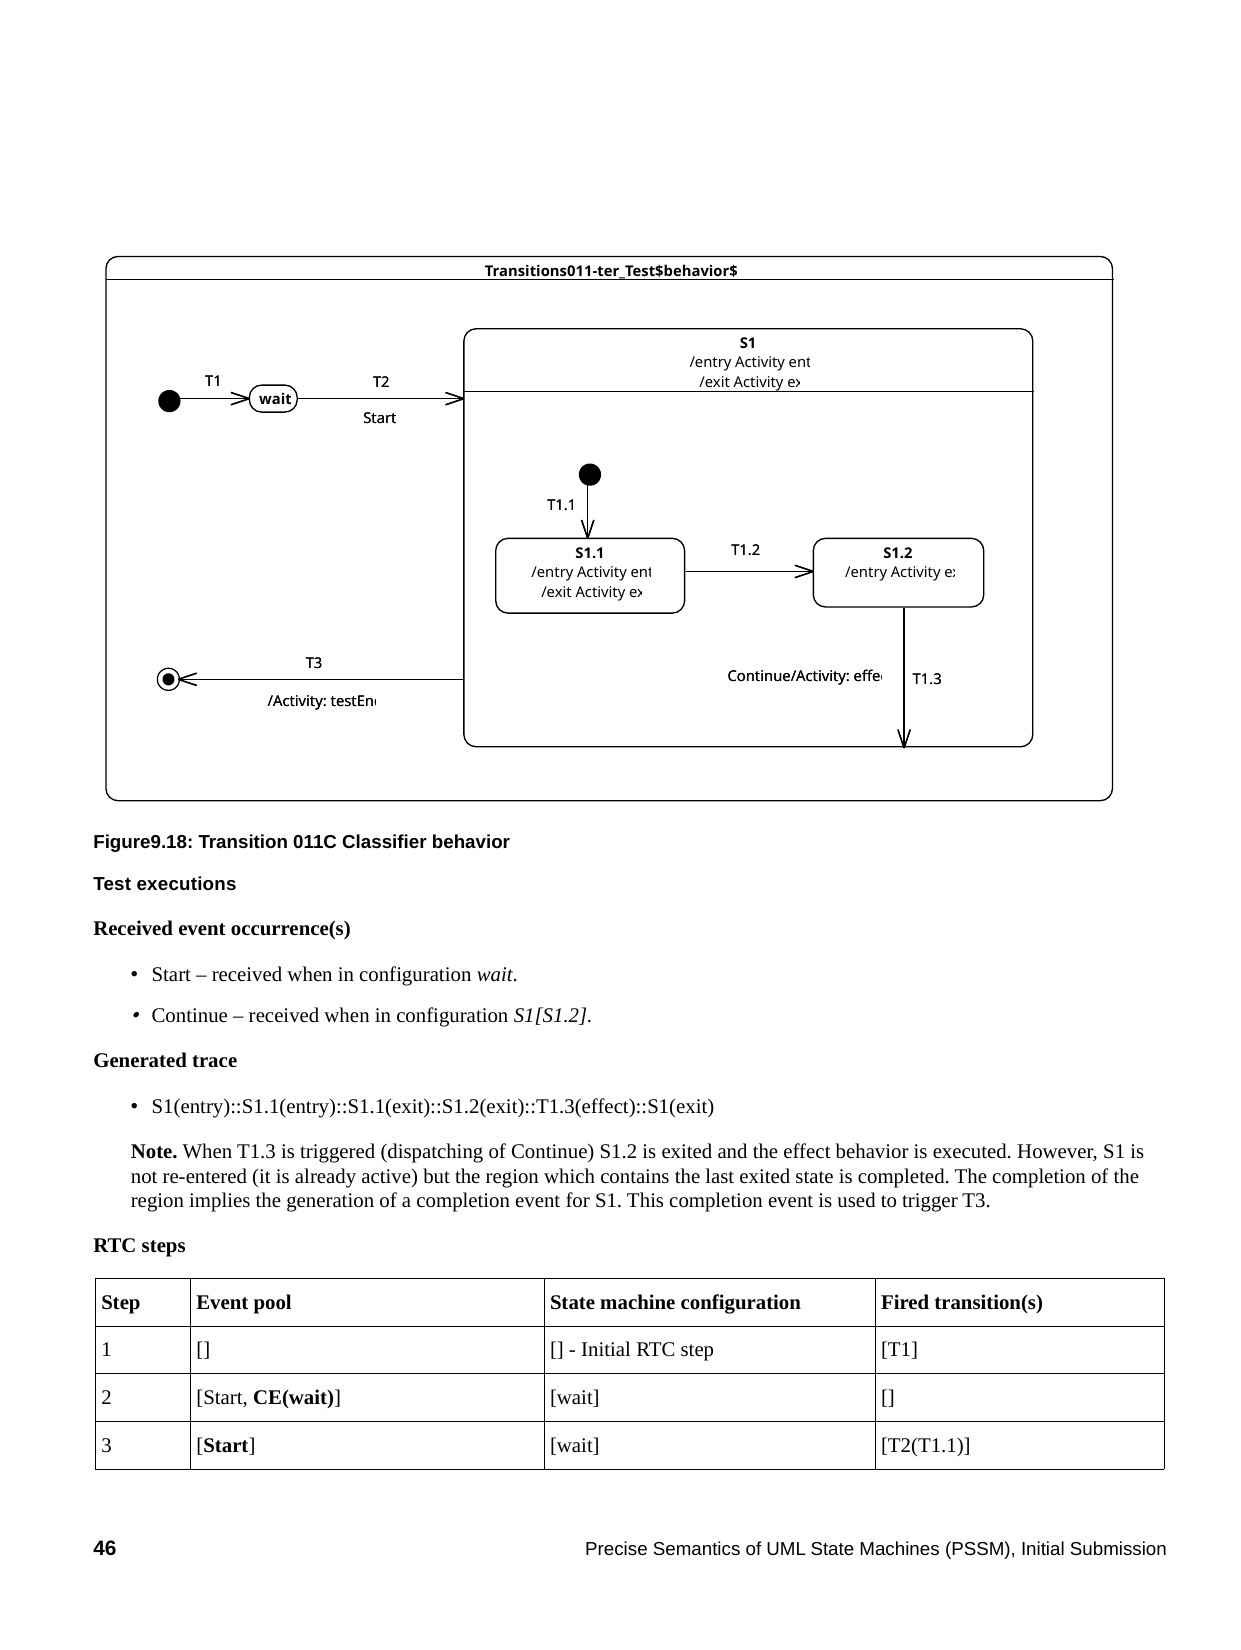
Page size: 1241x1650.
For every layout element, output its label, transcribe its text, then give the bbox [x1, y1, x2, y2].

table_cell [] [191, 1327, 544, 1373]
table_header Event pool [191, 1279, 544, 1326]
text RTC steps [93, 1233, 1164, 1257]
list S1(entry)::S1.1(entry)::S1.1(exit)::S1.2(exit)::T1.3(effect)::S1(exit) [131, 1093, 1164, 1118]
table_cell [T1] [876, 1327, 1164, 1373]
table_cell 3 [96, 1422, 190, 1469]
table_cell 1 [96, 1327, 190, 1373]
table_cell 2 [96, 1374, 190, 1421]
table_cell [T2(T1.1)] [876, 1422, 1164, 1469]
table_header Step [96, 1279, 190, 1326]
list Start – received when in configuration wait. [131, 961, 1164, 986]
subtitle Test executions [93, 231, 1164, 894]
text Generated trace [93, 1048, 1164, 1072]
table_header State machine configuration [545, 1279, 875, 1326]
text Received event occurrence(s) [93, 916, 1164, 939]
table_cell [wait] [545, 1422, 875, 1469]
text Note. When T1.3 is triggered (dispatching of Continue) S1.2 is exited and the effect behavior is executed. However, S1 is not re-entered (it is already active) but the region which contains the last exited state is completed. The completion of the region implies the generation of a completion event for S1. This completion event is used to trigger T3. [131, 1139, 1164, 1212]
table_cell [] [876, 1374, 1164, 1421]
text Figure9.18: Transition 011C Classifier behavior [93, 831, 1127, 852]
list Continue – received when in configuration S1[S1.2]. [131, 1002, 1164, 1027]
table_cell [] - Initial RTC step [545, 1327, 875, 1373]
table_cell [Start] [191, 1422, 544, 1469]
table_header Fired transition(s) [876, 1279, 1164, 1326]
table_cell [wait] [545, 1374, 875, 1421]
table_cell [Start, CE(wait)] [191, 1374, 544, 1421]
